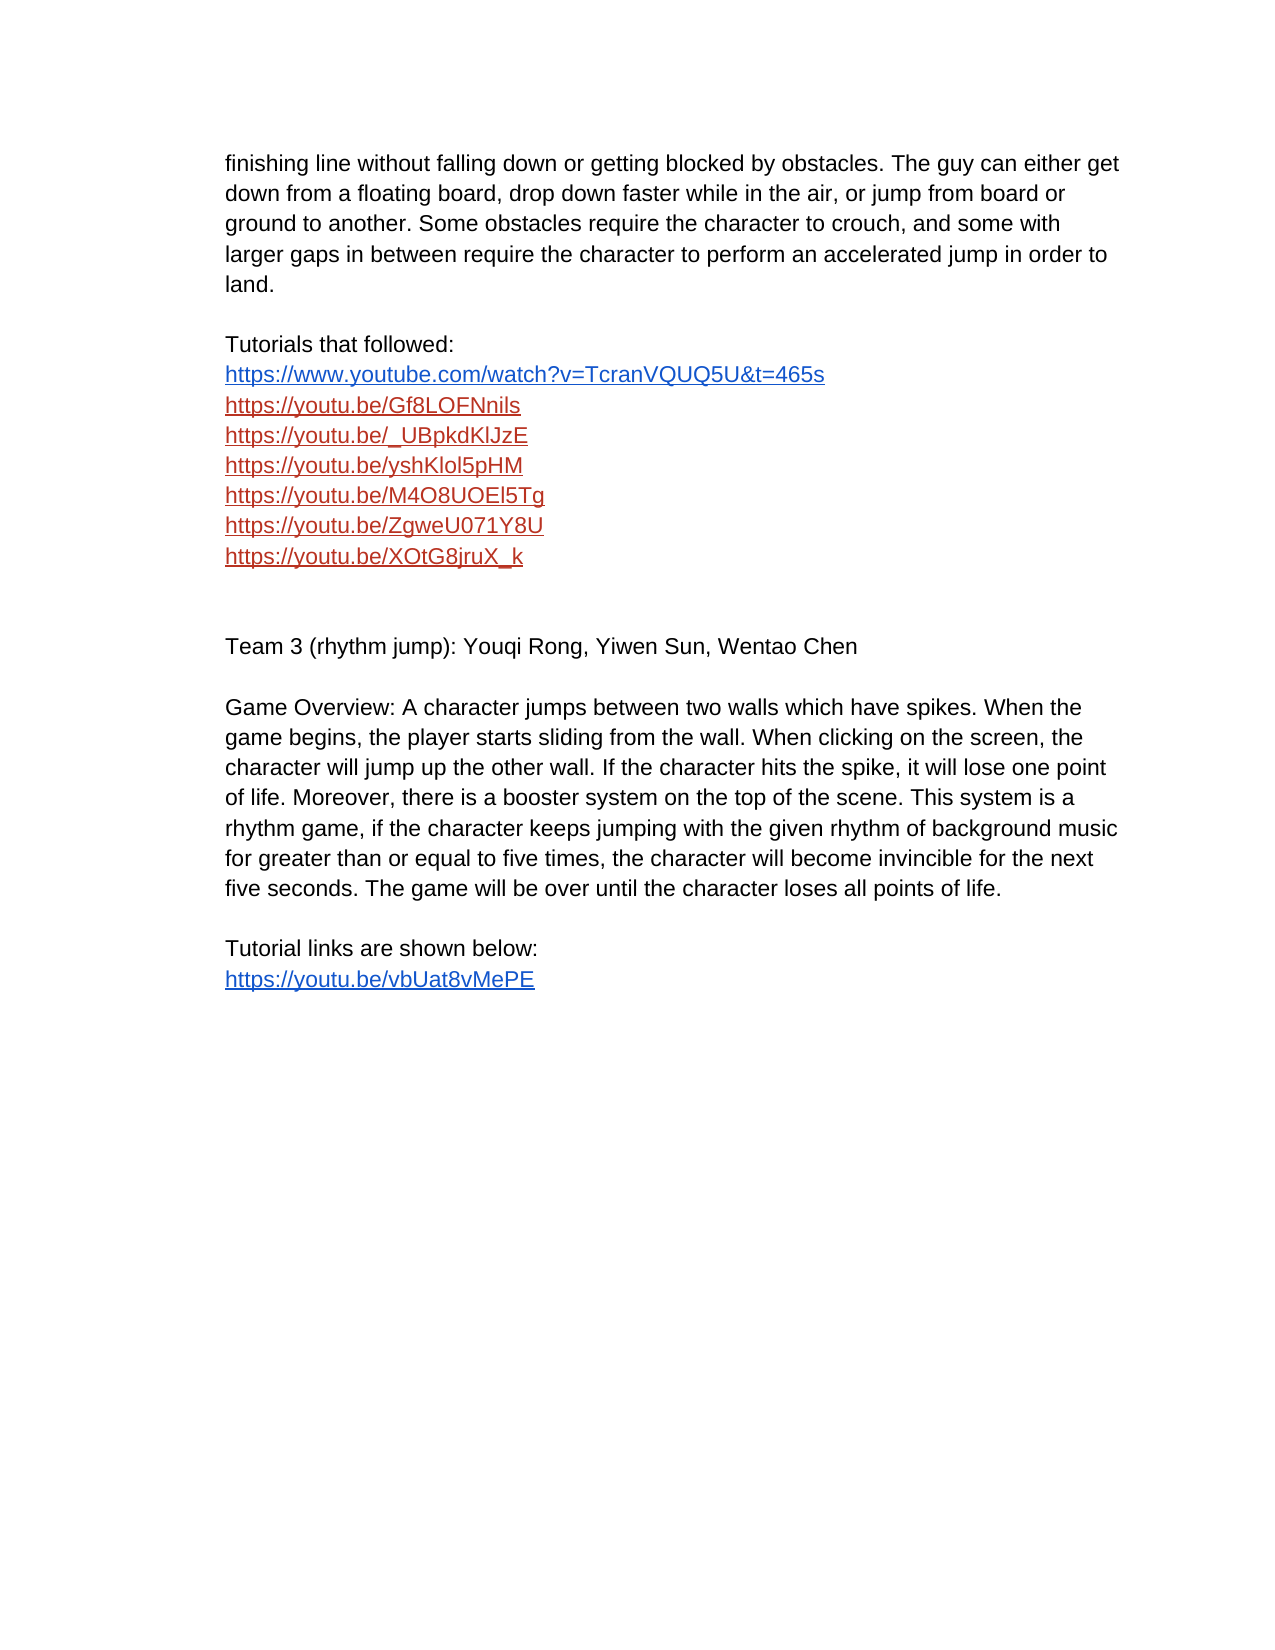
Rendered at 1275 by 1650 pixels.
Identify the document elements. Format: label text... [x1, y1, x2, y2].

text https://youtu.be/M4O8UOEl5Tg [225, 482, 1125, 509]
text https://youtu.be/ZgweU071Y8U [225, 512, 1125, 539]
text https://youtu.be/vbUat8vMePE [225, 966, 1125, 992]
text https://youtu.be/_UBpkdKlJzE [225, 422, 1125, 448]
text https://youtu.be/Gf8LOFNnils [225, 392, 1125, 418]
text Tutorial links are shown below: [225, 935, 1125, 962]
text Team 3 (rhythm jump): Youqi Rong, Yiwen Sun, Wentao Chen [225, 633, 1125, 660]
text https://youtu.be/yshKlol5pHM [225, 452, 1125, 478]
text finishing line without falling down or getting blocked by obstacles. The guy can either get down from a floating board, drop down faster while in the air, or jump from board or ground to another. Some obstacles require the character to crouch, and some with larger gaps in between require the character to perform an accelerated jump in order to land. [225, 150, 1125, 297]
text https://www.youtube.com/watch?v=TcranVQUQ5U&t=465s [225, 361, 1125, 388]
text https://youtu.be/XOtG8jruX_k [225, 543, 1125, 569]
text Game Overview: A character jumps between two walls which have spikes. When the game begins, the player starts sliding from the wall. When clicking on the screen, the character will jump up the other wall. If the character hits the spike, it will lose one point of life. Moreover, there is a booster system on the top of the scene. This system is a rhythm game, if the character keeps jumping with the given rhythm of background music for greater than or equal to five times, the character will become invincible for the next five seconds. The game will be over until the character loses all points of life. [225, 694, 1125, 901]
text Tutorials that followed: [225, 331, 1125, 358]
